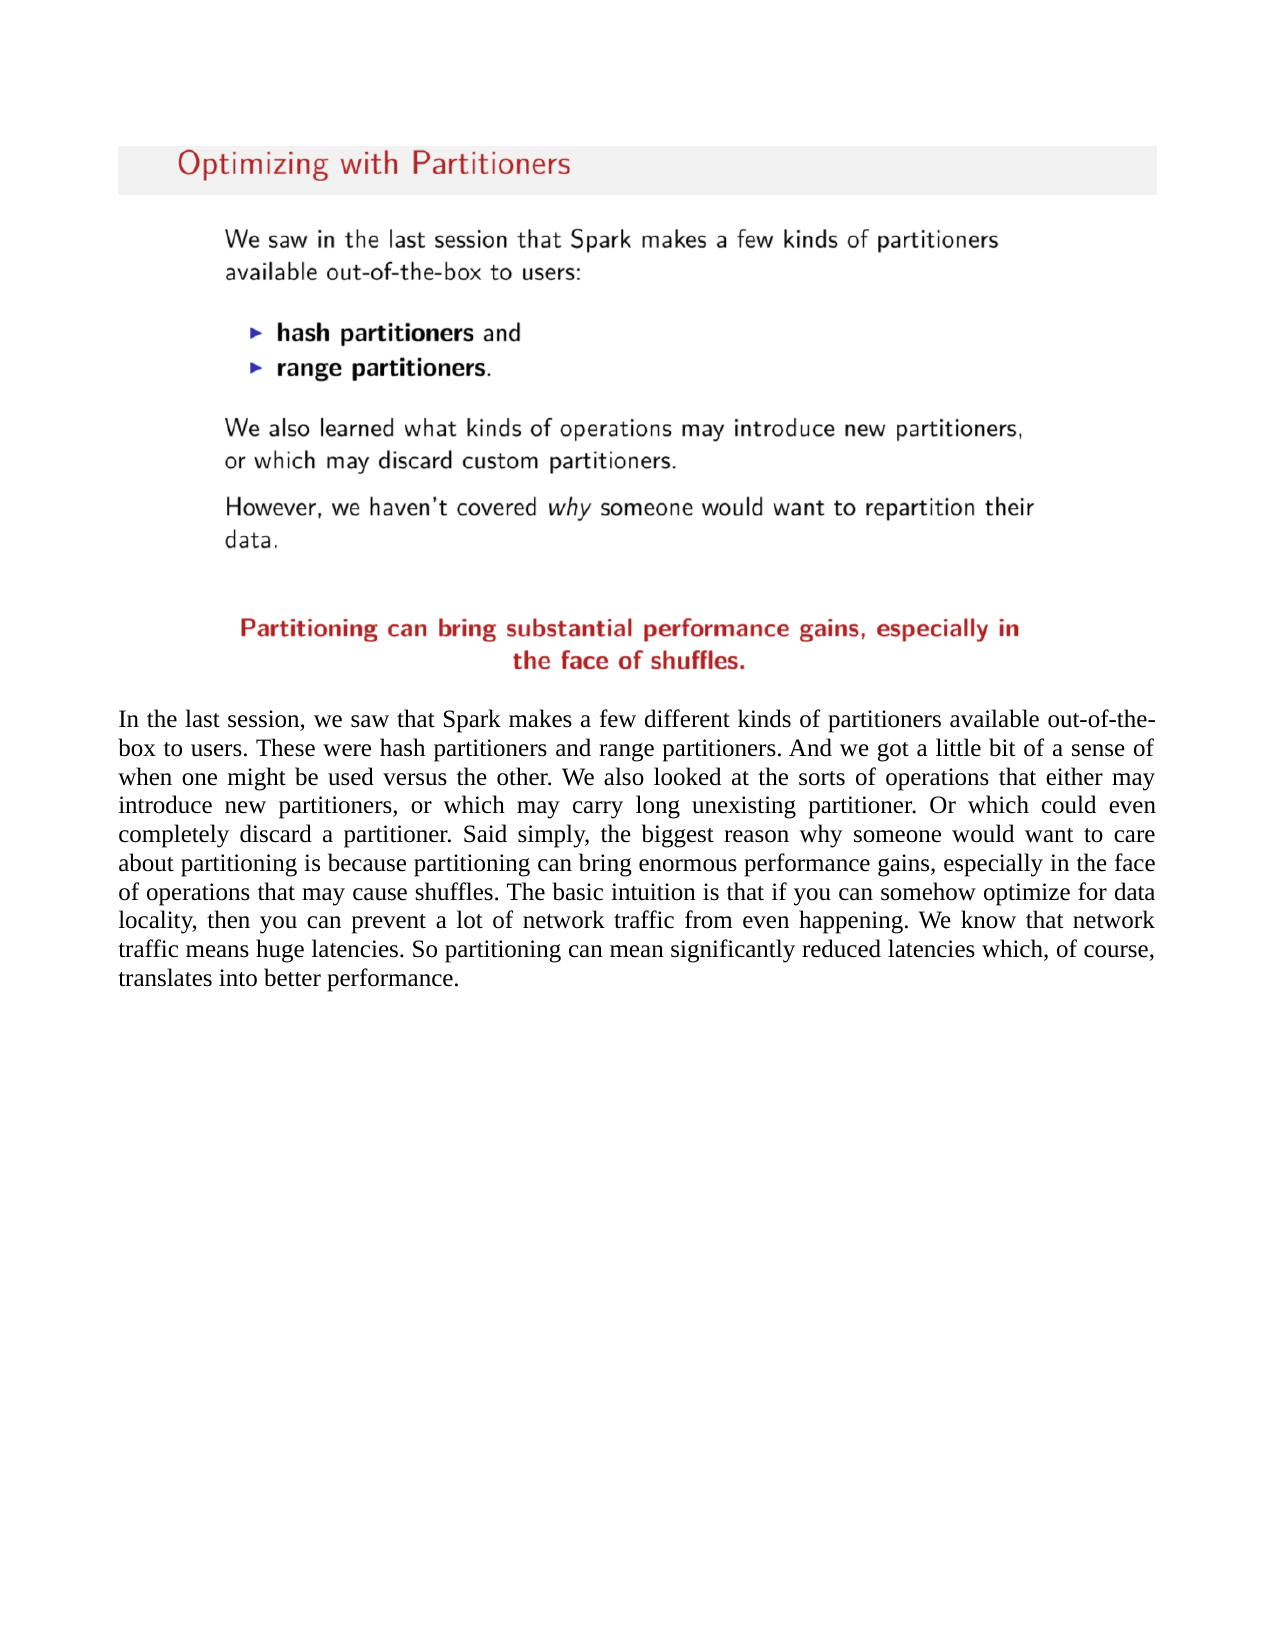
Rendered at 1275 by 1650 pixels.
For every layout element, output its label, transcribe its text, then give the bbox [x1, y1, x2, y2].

text In the last session, we saw that Spark makes a few different kinds of partitioners available out-of-the-box to users. These were hash partitioners and range partitioners. And we got a little bit of a sense of when one might be used versus the other. We also looked at the sorts of operations that either may introduce new partitioners, or which may carry long unexisting partitioner. Or which could even completely discard a partitioner. Said simply, the biggest reason why someone would want to care about partitioning is because partitioning can bring enormous performance gains, especially in the face of operations that may cause shuffles. The basic intuition is that if you can somehow optimize for data locality, then you can prevent a lot of network traffic from even happening. We know that network traffic means huge latencies. So partitioning can mean significantly reduced latencies which, of course, translates into better performance. [118, 704, 1157, 992]
picture [118, 146, 1157, 676]
